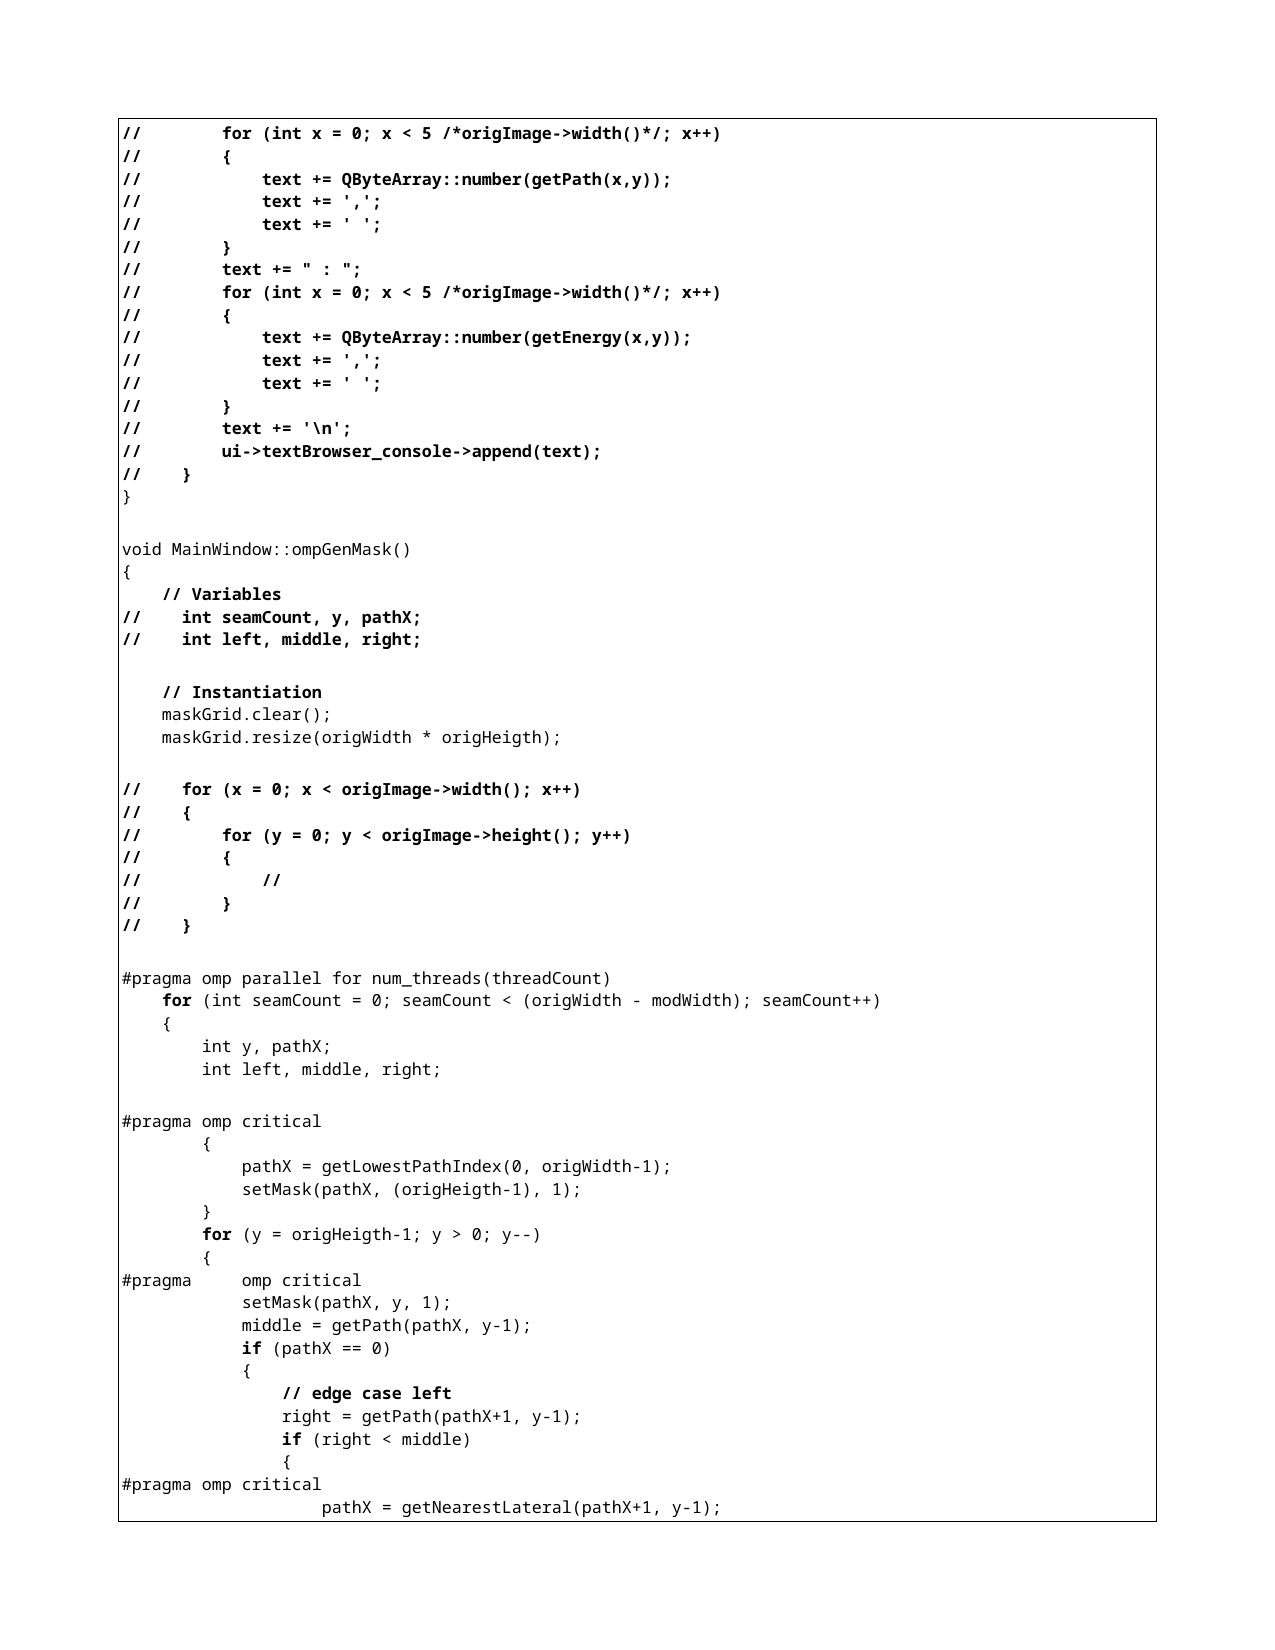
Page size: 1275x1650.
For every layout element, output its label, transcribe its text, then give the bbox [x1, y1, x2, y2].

text #pragma omp critical [119, 1265, 1156, 1287]
text } [119, 1197, 1156, 1219]
text // } [119, 888, 1156, 911]
text // { [119, 842, 1156, 865]
text // } [119, 232, 1156, 254]
text } [119, 481, 1156, 508]
text // } [119, 459, 1156, 481]
text #pragma omp parallel for num_threads(threadCount) [119, 963, 1156, 985]
text // for (y = 0; y < origImage->height(); y++) [119, 820, 1156, 842]
text // { [119, 300, 1156, 322]
text int y, pathX; [119, 1031, 1156, 1053]
text // Instantiation [119, 677, 1156, 699]
text #pragma omp critical [119, 1469, 1156, 1492]
text // } [119, 391, 1156, 413]
text if (right < middle) [119, 1424, 1156, 1446]
text // } [119, 911, 1156, 937]
text setMask(pathX, (origHeigth-1), 1); [119, 1174, 1156, 1197]
text pathX = getLowestPathIndex(0, origWidth-1); [119, 1151, 1156, 1174]
text setMask(pathX, y, 1); [119, 1287, 1156, 1310]
text // text += " : "; [119, 254, 1156, 277]
text { [119, 1446, 1156, 1469]
text // text += ' '; [119, 368, 1156, 391]
text for (int seamCount = 0; seamCount < (origWidth - modWidth); seamCount++) [119, 985, 1156, 1008]
text // text += ','; [119, 186, 1156, 209]
text pathX = getNearestLateral(pathX+1, y-1); [119, 1492, 1156, 1521]
text // for (int x = 0; x < 5 /*origImage->width()*/; x++) [119, 119, 1156, 141]
text // for (int x = 0; x < 5 /*origImage->width()*/; x++) [119, 277, 1156, 300]
text // int seamCount, y, pathX; [119, 602, 1156, 624]
text for (y = origHeigth-1; y > 0; y--) [119, 1219, 1156, 1242]
text // for (x = 0; x < origImage->width(); x++) [119, 774, 1156, 797]
text // ui->textBrowser_console->append(text); [119, 436, 1156, 459]
text { [119, 1356, 1156, 1378]
text // { [119, 141, 1156, 163]
text void MainWindow::ompGenMask() [119, 534, 1156, 556]
text // text += ' '; [119, 209, 1156, 232]
text { [119, 1242, 1156, 1265]
text // text += QByteArray::number(getPath(x,y)); [119, 163, 1156, 186]
text // text += QByteArray::number(getEnergy(x,y)); [119, 322, 1156, 345]
text { [119, 1008, 1156, 1031]
text right = getPath(pathX+1, y-1); [119, 1401, 1156, 1424]
text if (pathX == 0) [119, 1333, 1156, 1356]
text int left, middle, right; [119, 1053, 1156, 1080]
text // int left, middle, right; [119, 624, 1156, 651]
text maskGrid.resize(origWidth * origHeigth); [119, 722, 1156, 748]
text // Variables [119, 579, 1156, 602]
text maskGrid.clear(); [119, 699, 1156, 722]
text { [119, 556, 1156, 579]
text // edge case left [119, 1378, 1156, 1401]
text // text += ','; [119, 345, 1156, 368]
text middle = getPath(pathX, y-1); [119, 1310, 1156, 1333]
text // text += '\n'; [119, 413, 1156, 436]
text // // [119, 865, 1156, 888]
text // { [119, 797, 1156, 820]
text #pragma omp critical [119, 1106, 1156, 1128]
text { [119, 1128, 1156, 1151]
